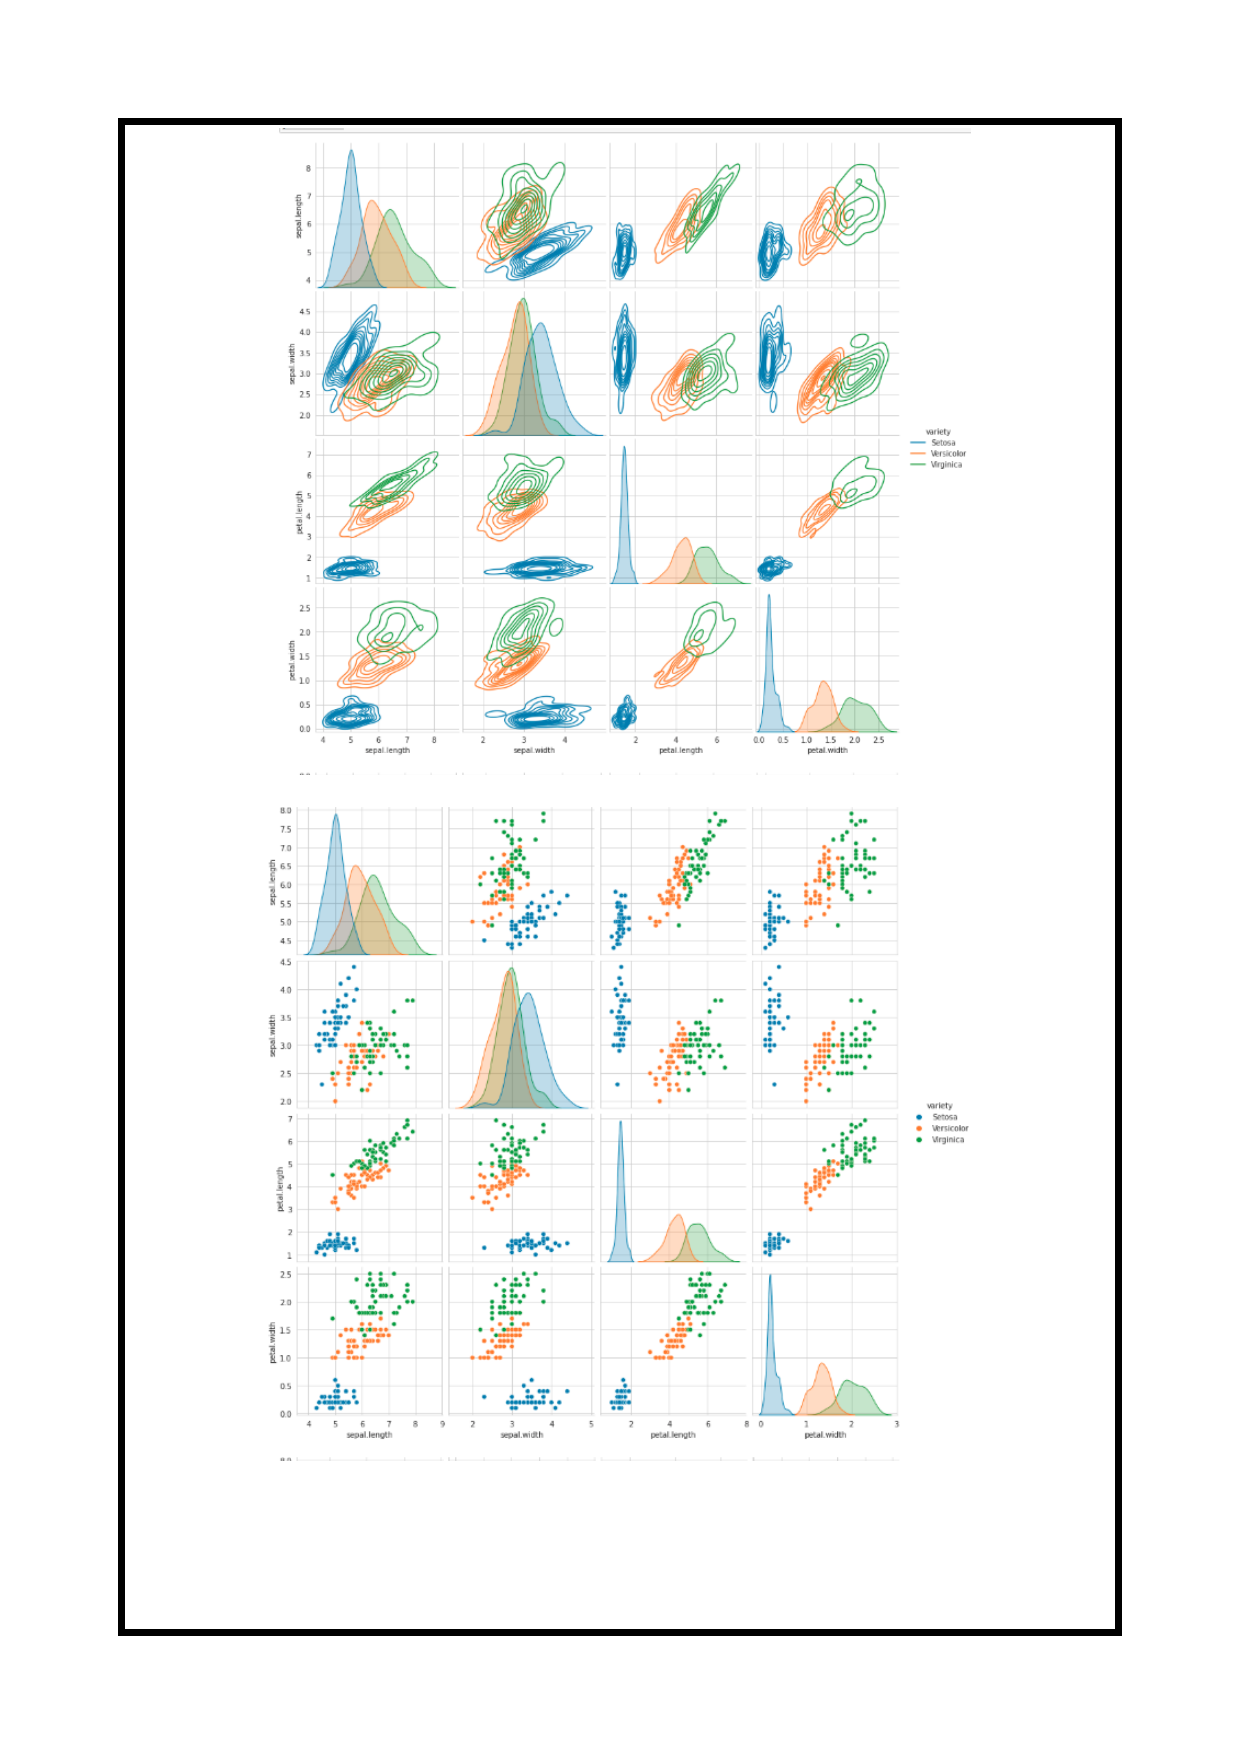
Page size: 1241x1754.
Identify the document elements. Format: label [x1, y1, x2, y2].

picture [249, 128, 971, 775]
picture [243, 807, 977, 1461]
